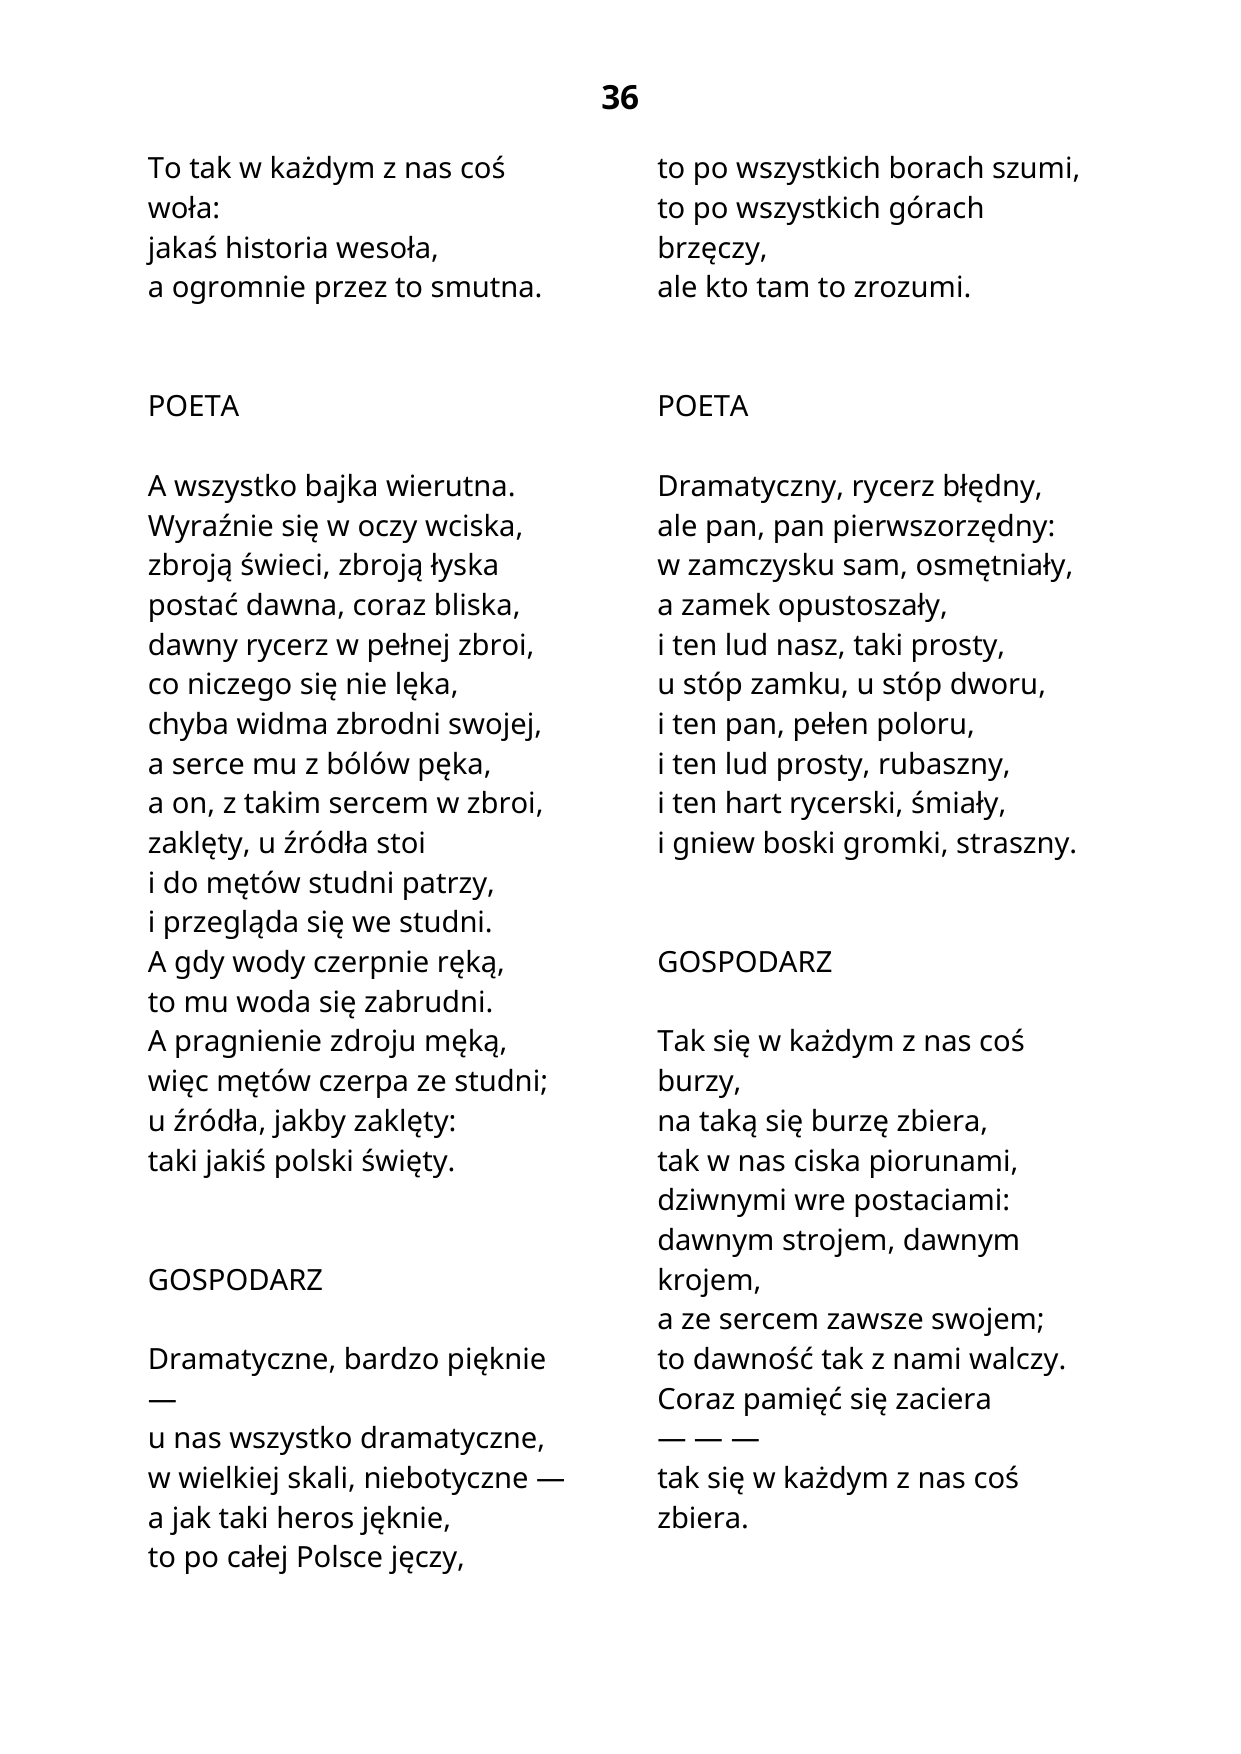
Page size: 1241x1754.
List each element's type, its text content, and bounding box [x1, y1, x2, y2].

text taki jakiś polski święty. [148, 1140, 583, 1179]
text ale kto tam to zrozumi. [657, 267, 1093, 306]
text Dramatyczne, bardzo pięknie — [148, 1338, 583, 1418]
text A pragnienie zdroju męką, [148, 1021, 583, 1060]
text i do mętów studni patrzy, [148, 862, 583, 902]
text co niczego się nie lęka, [148, 663, 583, 703]
text i ten hart rycerski, śmiały, [657, 783, 1093, 822]
text A wszystko bajka wierutna. [148, 465, 583, 505]
text Tak się w każdym z nas coś burzy, [657, 1021, 1093, 1100]
text tak w nas ciska piorunami, [657, 1140, 1093, 1179]
text więc mętów czerpa ze studni; [148, 1060, 583, 1100]
text i ten pan, pełen poloru, [657, 703, 1093, 743]
text Wyraźnie się w oczy wciska, [148, 505, 583, 544]
text jakaś historia wesoła, [148, 227, 583, 267]
text A gdy wody czerpnie ręką, [148, 941, 583, 981]
text a on, z takim sercem w zbroi, [148, 783, 583, 822]
text w wielkiej skali, niebotyczne — [148, 1457, 583, 1497]
text zaklęty, u źródła stoi [148, 822, 583, 862]
text GOSPODARZ [657, 941, 1093, 981]
text a ze sercem zawsze swojem; [657, 1298, 1093, 1338]
text Dramatyczny, rycerz błędny, [657, 465, 1093, 505]
text tak się w każdym z nas coś zbiera. [657, 1457, 1093, 1537]
text i przegląda się we studni. [148, 902, 583, 941]
text w zamczysku sam, osmętniały, [657, 544, 1093, 584]
text a serce mu z bólów pęka, [148, 743, 583, 783]
text POETA [148, 386, 583, 425]
text zbroją świeci, zbroją łyska [148, 544, 583, 584]
text i ten lud prosty, rubaszny, [657, 743, 1093, 783]
text i ten lud nasz, taki prosty, [657, 624, 1093, 663]
text to po całej Polsce jęczy, [148, 1537, 583, 1576]
text i gniew boski gromki, straszny. [657, 822, 1093, 862]
text a zamek opustoszały, [657, 584, 1093, 624]
text to po wszystkich borach szumi, [657, 148, 1093, 187]
text dawnym strojem, dawnym krojem, [657, 1219, 1093, 1298]
text to dawność tak z nami walczy. [657, 1338, 1093, 1378]
text GOSPODARZ [148, 1259, 583, 1298]
text to mu woda się zabrudni. [148, 981, 583, 1021]
text u nas wszystko dramatyczne, [148, 1418, 583, 1457]
text a ogromnie przez to smutna. [148, 267, 583, 306]
text to po wszystkich górach brzęczy, [657, 187, 1093, 267]
text ale pan, pan pierwszorzędny: [657, 505, 1093, 544]
text u źródła, jakby zaklęty: [148, 1100, 583, 1140]
text POETA [657, 386, 1093, 425]
text postać dawna, coraz bliska, [148, 584, 583, 624]
text Coraz pamięć się zaciera — — — [657, 1378, 1093, 1457]
text u stóp zamku, u stóp dworu, [657, 663, 1093, 703]
text dziwnymi wre postaciami: [657, 1179, 1093, 1219]
text To tak w każdym z nas coś woła: [148, 148, 583, 227]
text chyba widma zbrodni swojej, [148, 703, 583, 743]
text na taką się burzę zbiera, [657, 1100, 1093, 1140]
text dawny rycerz w pełnej zbroi, [148, 624, 583, 663]
text a jak taki heros jęknie, [148, 1497, 583, 1537]
